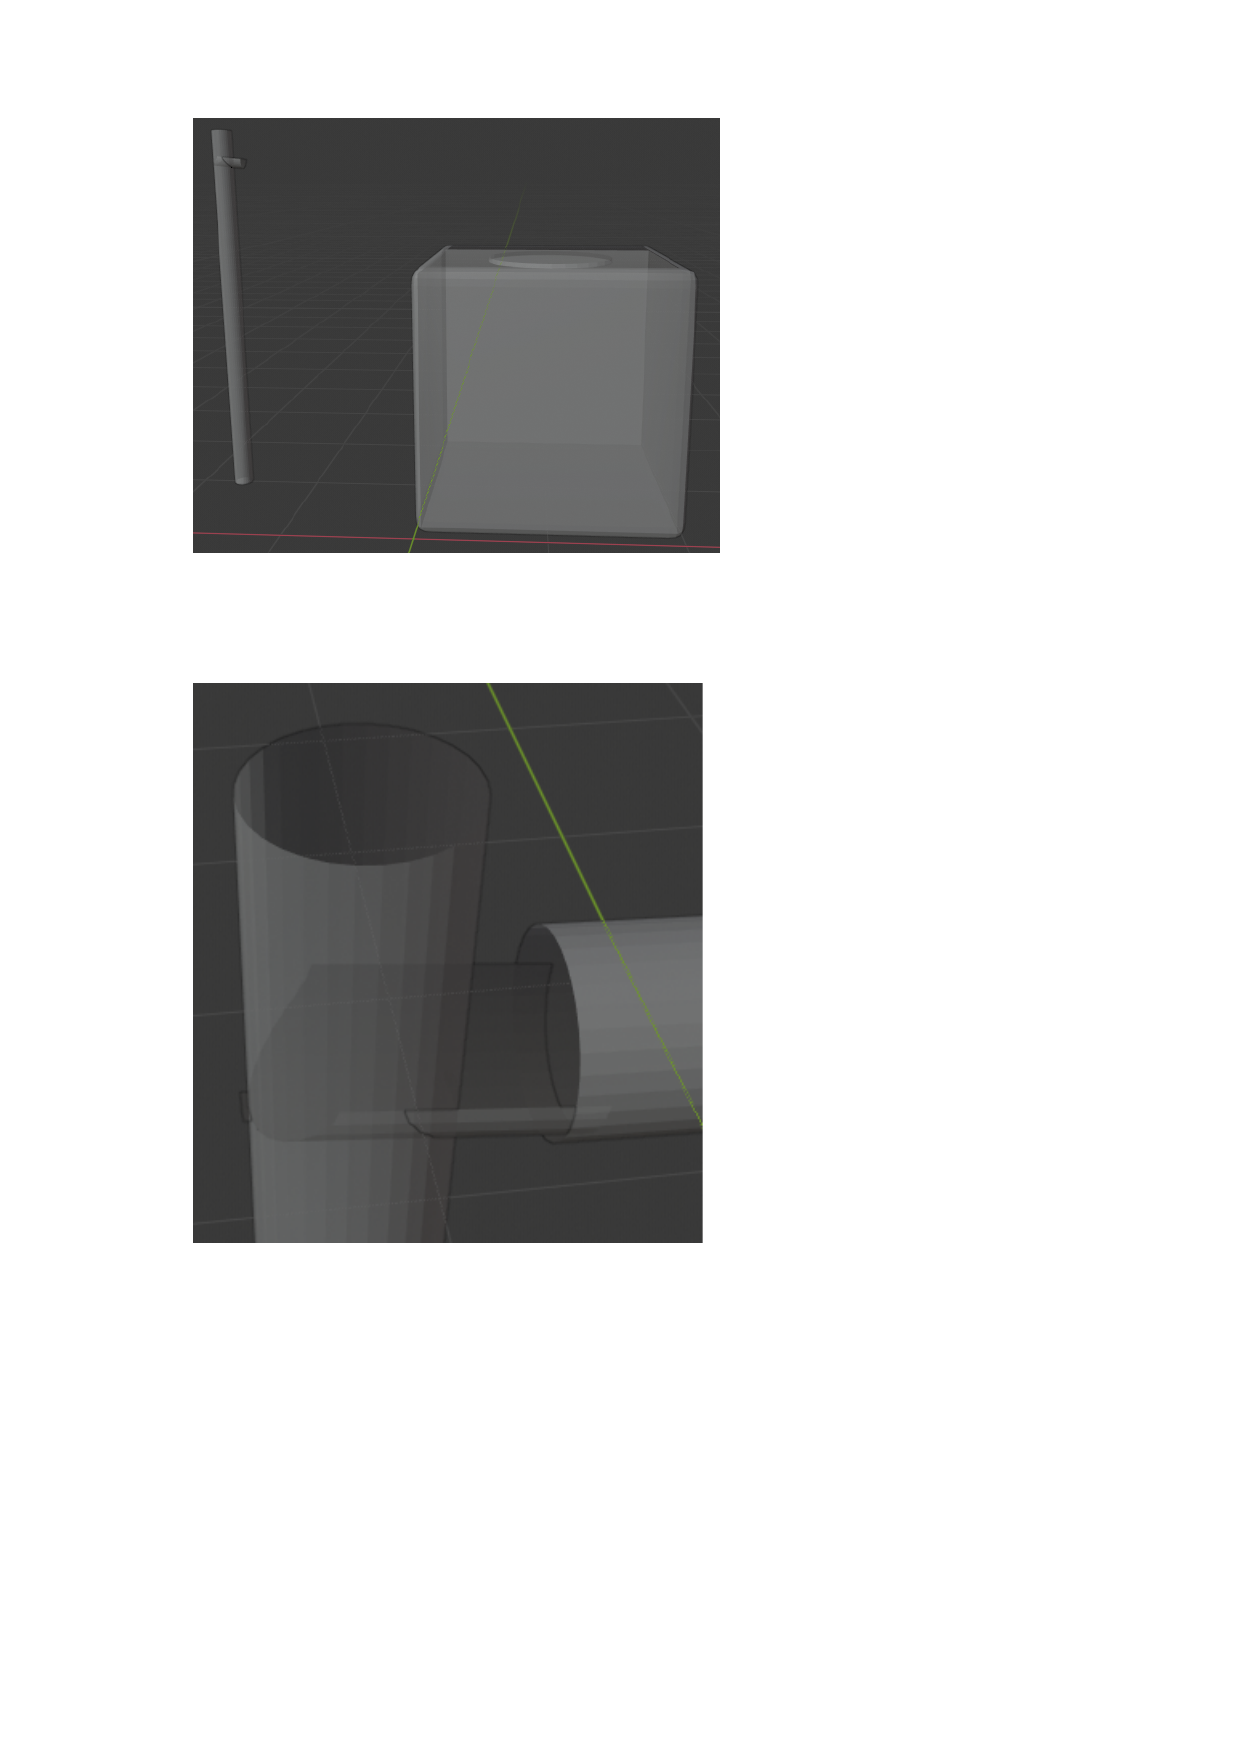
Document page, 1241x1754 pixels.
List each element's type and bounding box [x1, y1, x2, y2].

picture [193, 683, 703, 1243]
picture [193, 118, 720, 553]
